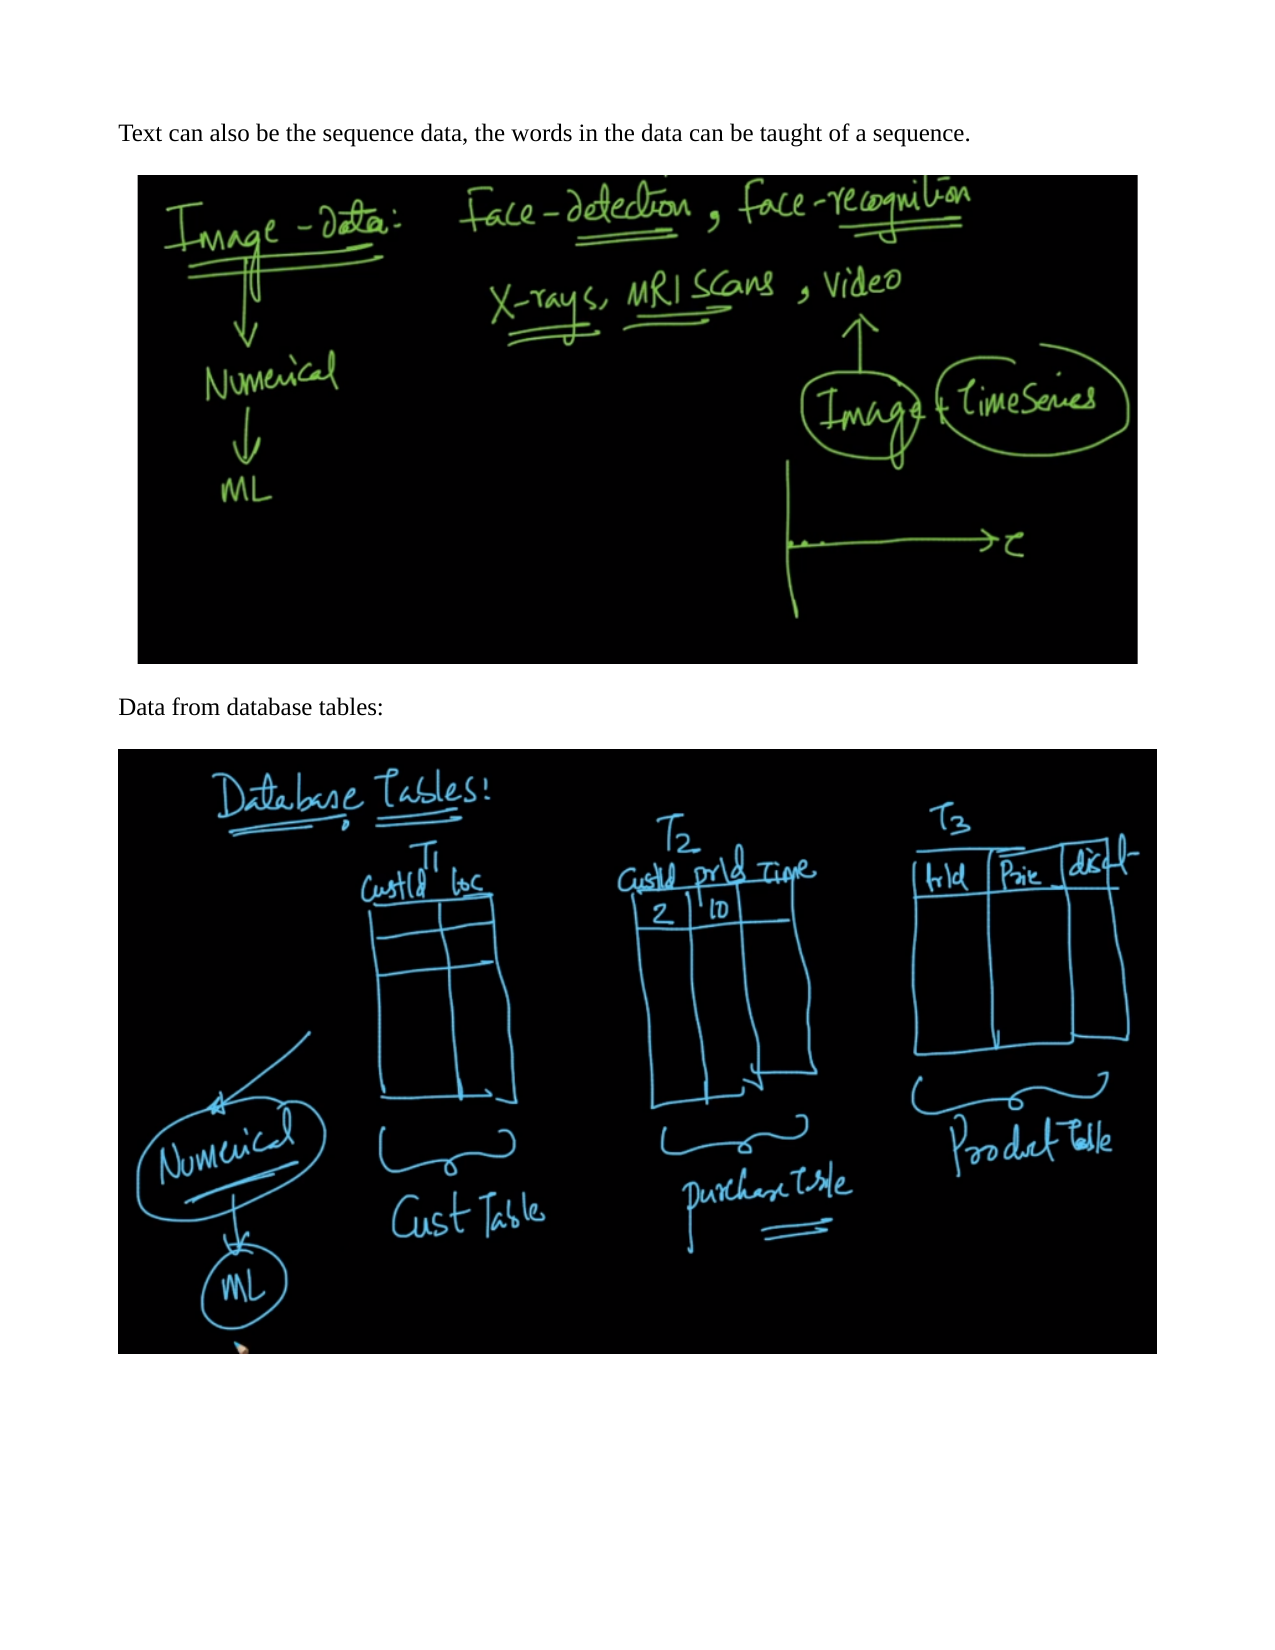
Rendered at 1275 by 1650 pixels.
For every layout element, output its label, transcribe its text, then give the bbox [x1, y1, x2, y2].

picture [118, 749, 1157, 1354]
text Text can also be the sequence data, the words in the data can be taught of a sequence. [118, 118, 1157, 147]
text Data from database tables: [118, 692, 1157, 721]
picture [137, 175, 1138, 664]
